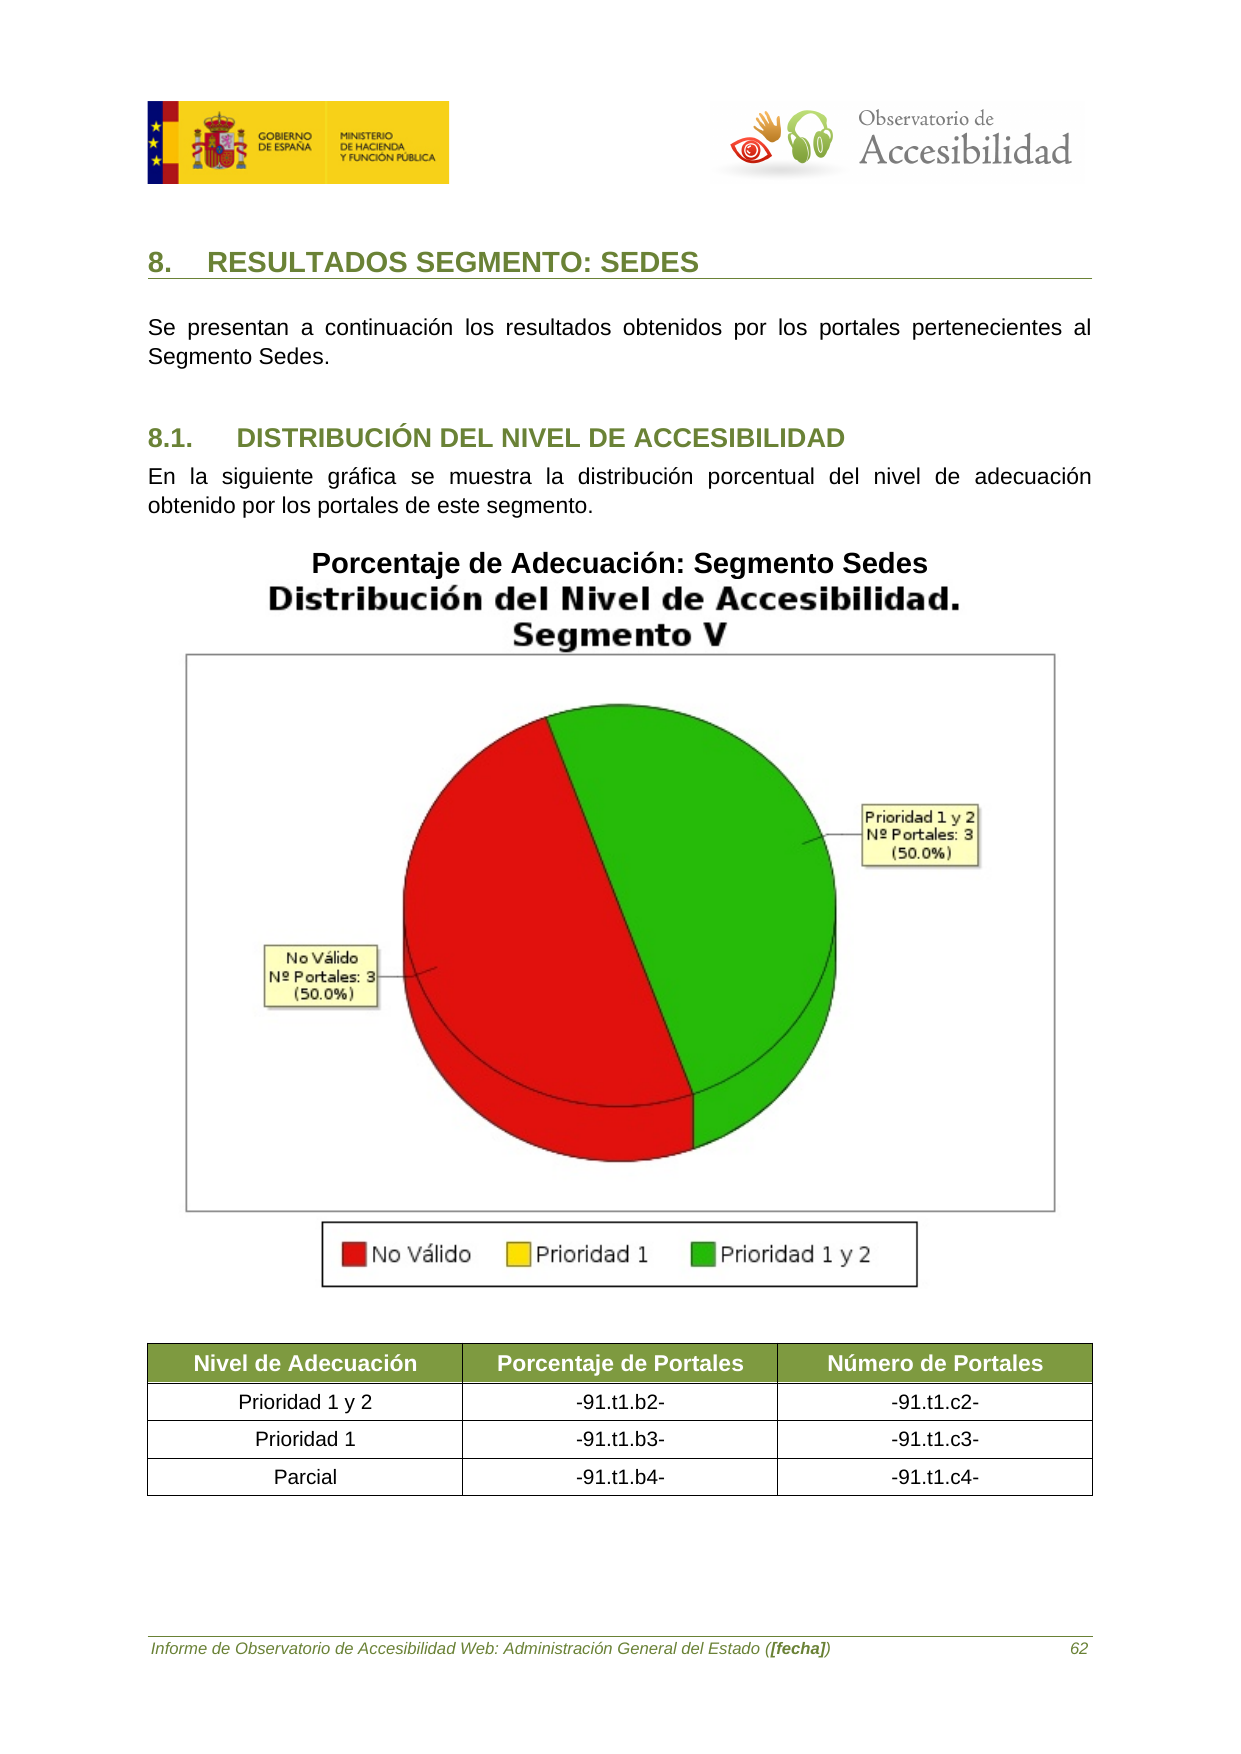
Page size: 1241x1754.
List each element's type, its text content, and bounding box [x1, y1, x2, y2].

table_header Porcentaje de Portales [463, 1344, 777, 1382]
table_cell -91.t1.b2- [463, 1384, 777, 1420]
table_header Nivel de Adecuación [148, 1344, 462, 1382]
table_cell -91.t1.b3- [463, 1421, 777, 1457]
picture [178, 579, 1062, 1289]
table_cell -91.t1.c2- [778, 1384, 1092, 1420]
subtitle Resultados Segmento: Sedes [148, 245, 1092, 278]
table_cell -91.t1.c3- [778, 1421, 1092, 1457]
text Porcentaje de Adecuación: Segmento Sedes [148, 546, 1092, 579]
table_cell Prioridad 1 y 2 [148, 1384, 462, 1420]
table_cell Parcial [148, 1459, 462, 1495]
table_cell -91.t1.c4- [778, 1459, 1092, 1495]
subtitle Distribución del nivel de accesibilidad [148, 422, 1092, 453]
table_cell Prioridad 1 [148, 1421, 462, 1457]
text Se presentan a continuación los resultados obtenidos por los portales pertenecientes al Segmento Sedes. [148, 314, 1092, 369]
table_cell -91.t1.b4- [463, 1459, 777, 1495]
picture [147, 101, 450, 184]
text En la siguiente gráfica se muestra la distribución porcentual del nivel de adecuación obtenido por los portales de este segmento. [148, 463, 1092, 518]
table_header Número de Portales [778, 1344, 1092, 1382]
picture [710, 101, 1086, 184]
